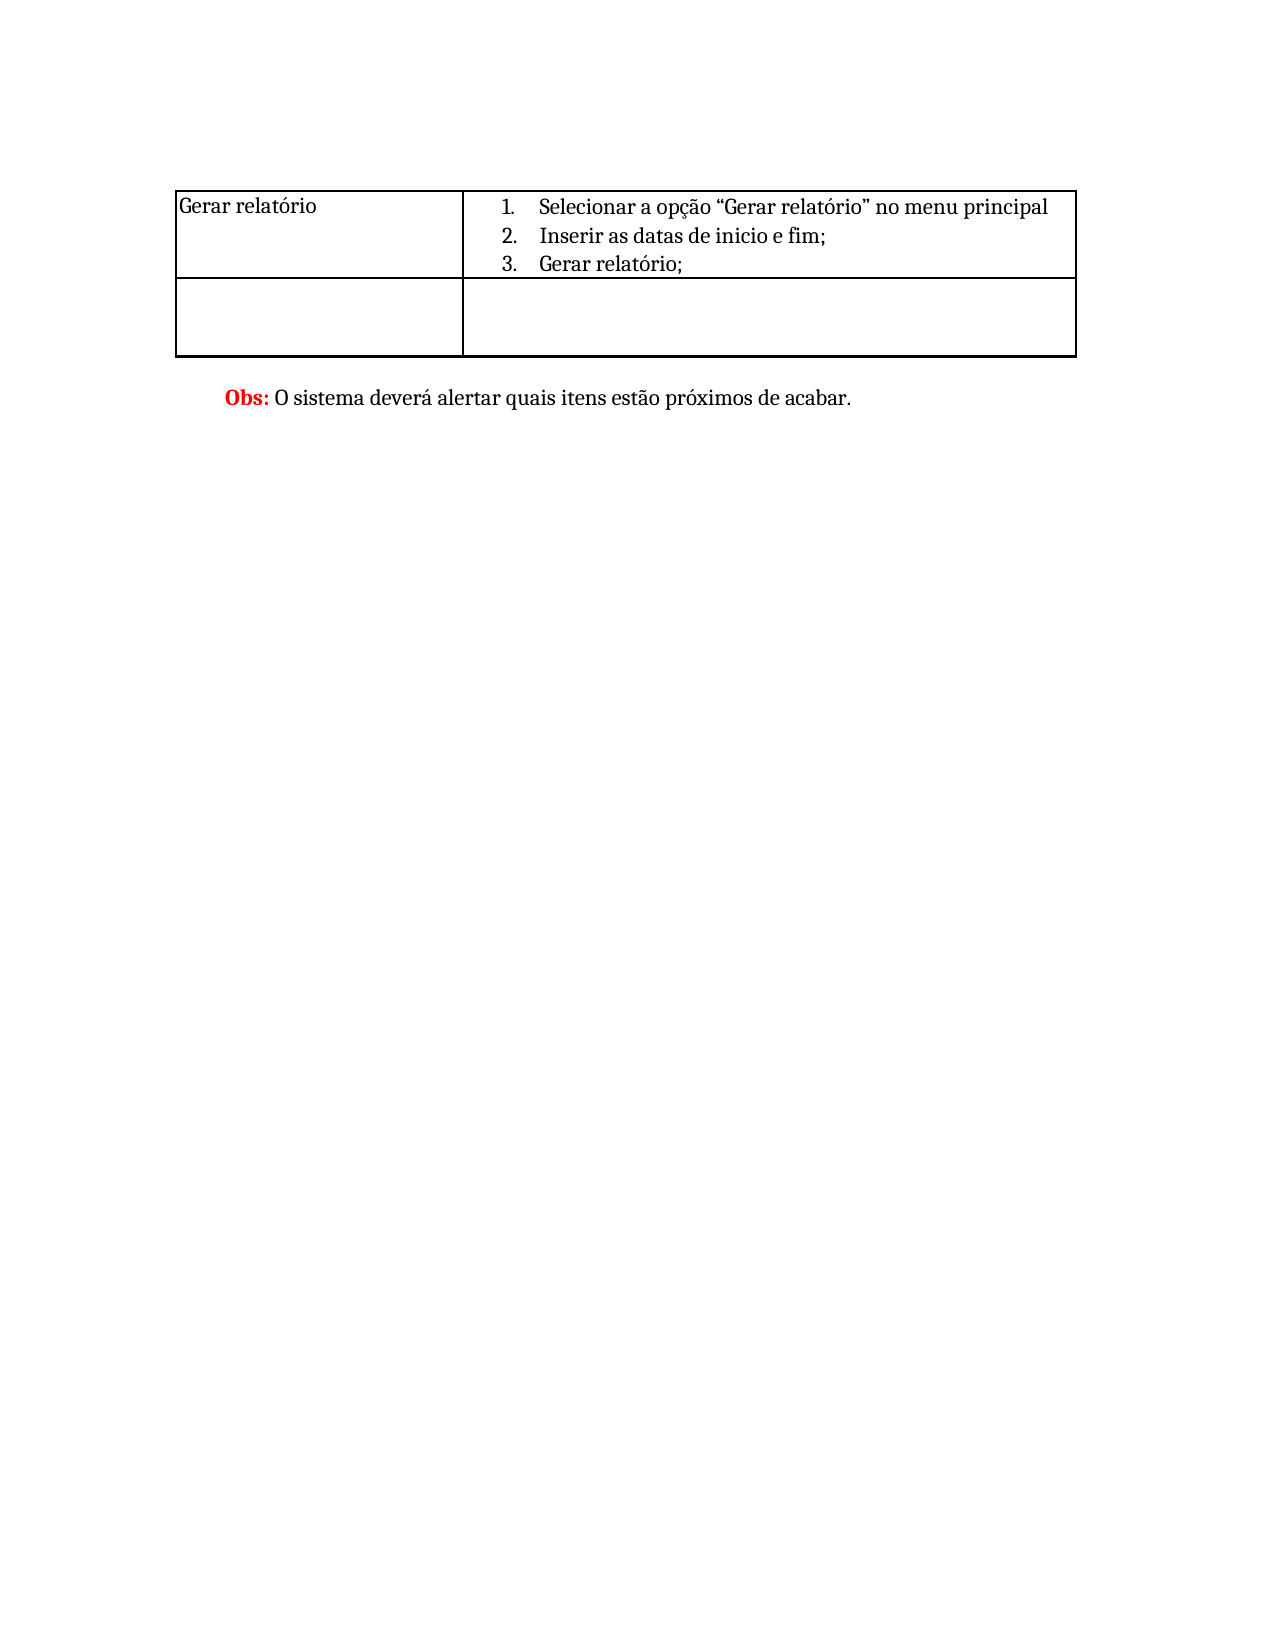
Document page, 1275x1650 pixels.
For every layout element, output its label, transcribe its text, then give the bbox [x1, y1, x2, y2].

table_cell [177, 279, 462, 355]
table_cell Selecionar a opção “Gerar relatório” no menu principal Inserir as datas de inicio e fim; Gerar relatório; [464, 192, 1075, 277]
table_cell [464, 279, 1075, 355]
text Obs: O sistema deverá alertar quais itens estão próximos de acabar. [225, 385, 1125, 411]
table_cell Gerar relatório [177, 192, 462, 277]
